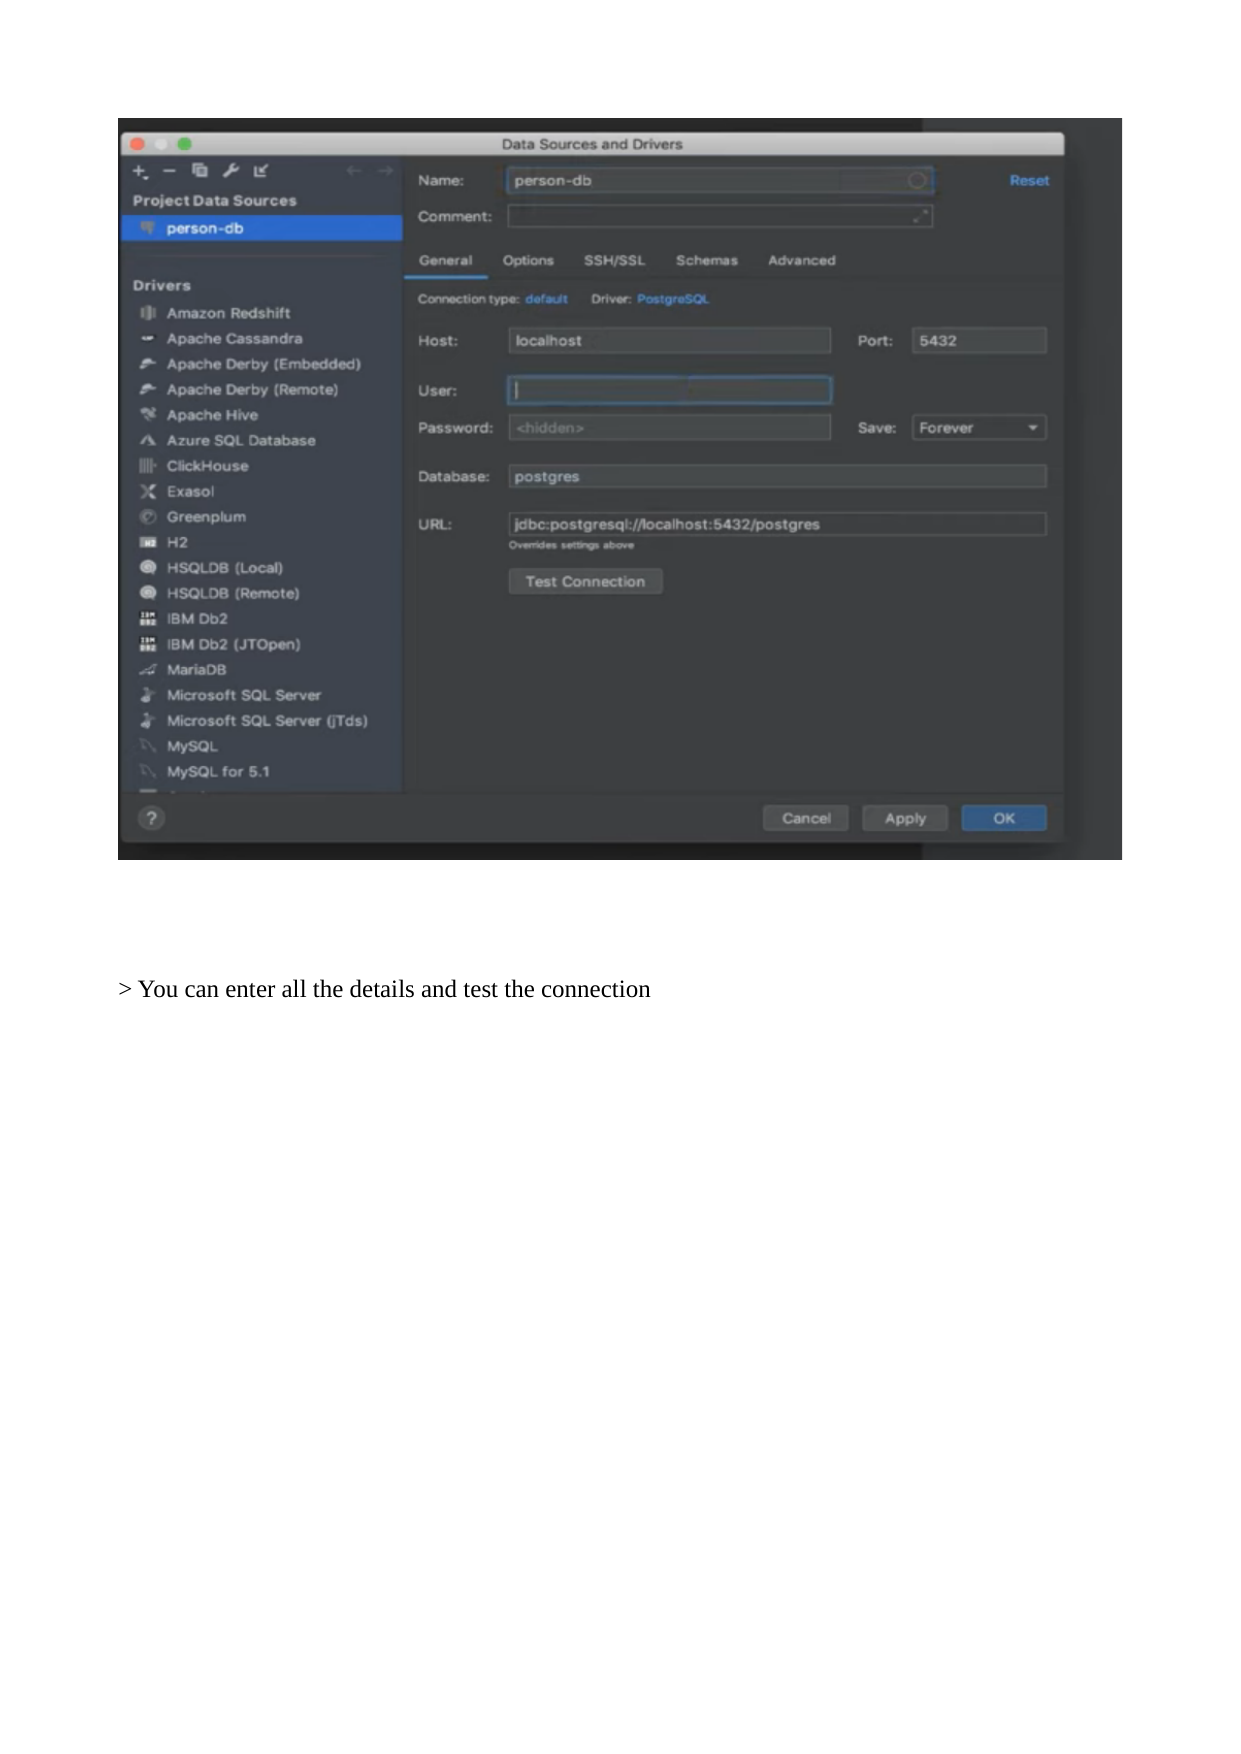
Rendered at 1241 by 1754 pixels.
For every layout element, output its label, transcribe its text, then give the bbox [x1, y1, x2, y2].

text > You can enter all the details and test the connection [118, 974, 1122, 1003]
picture [118, 118, 1123, 860]
